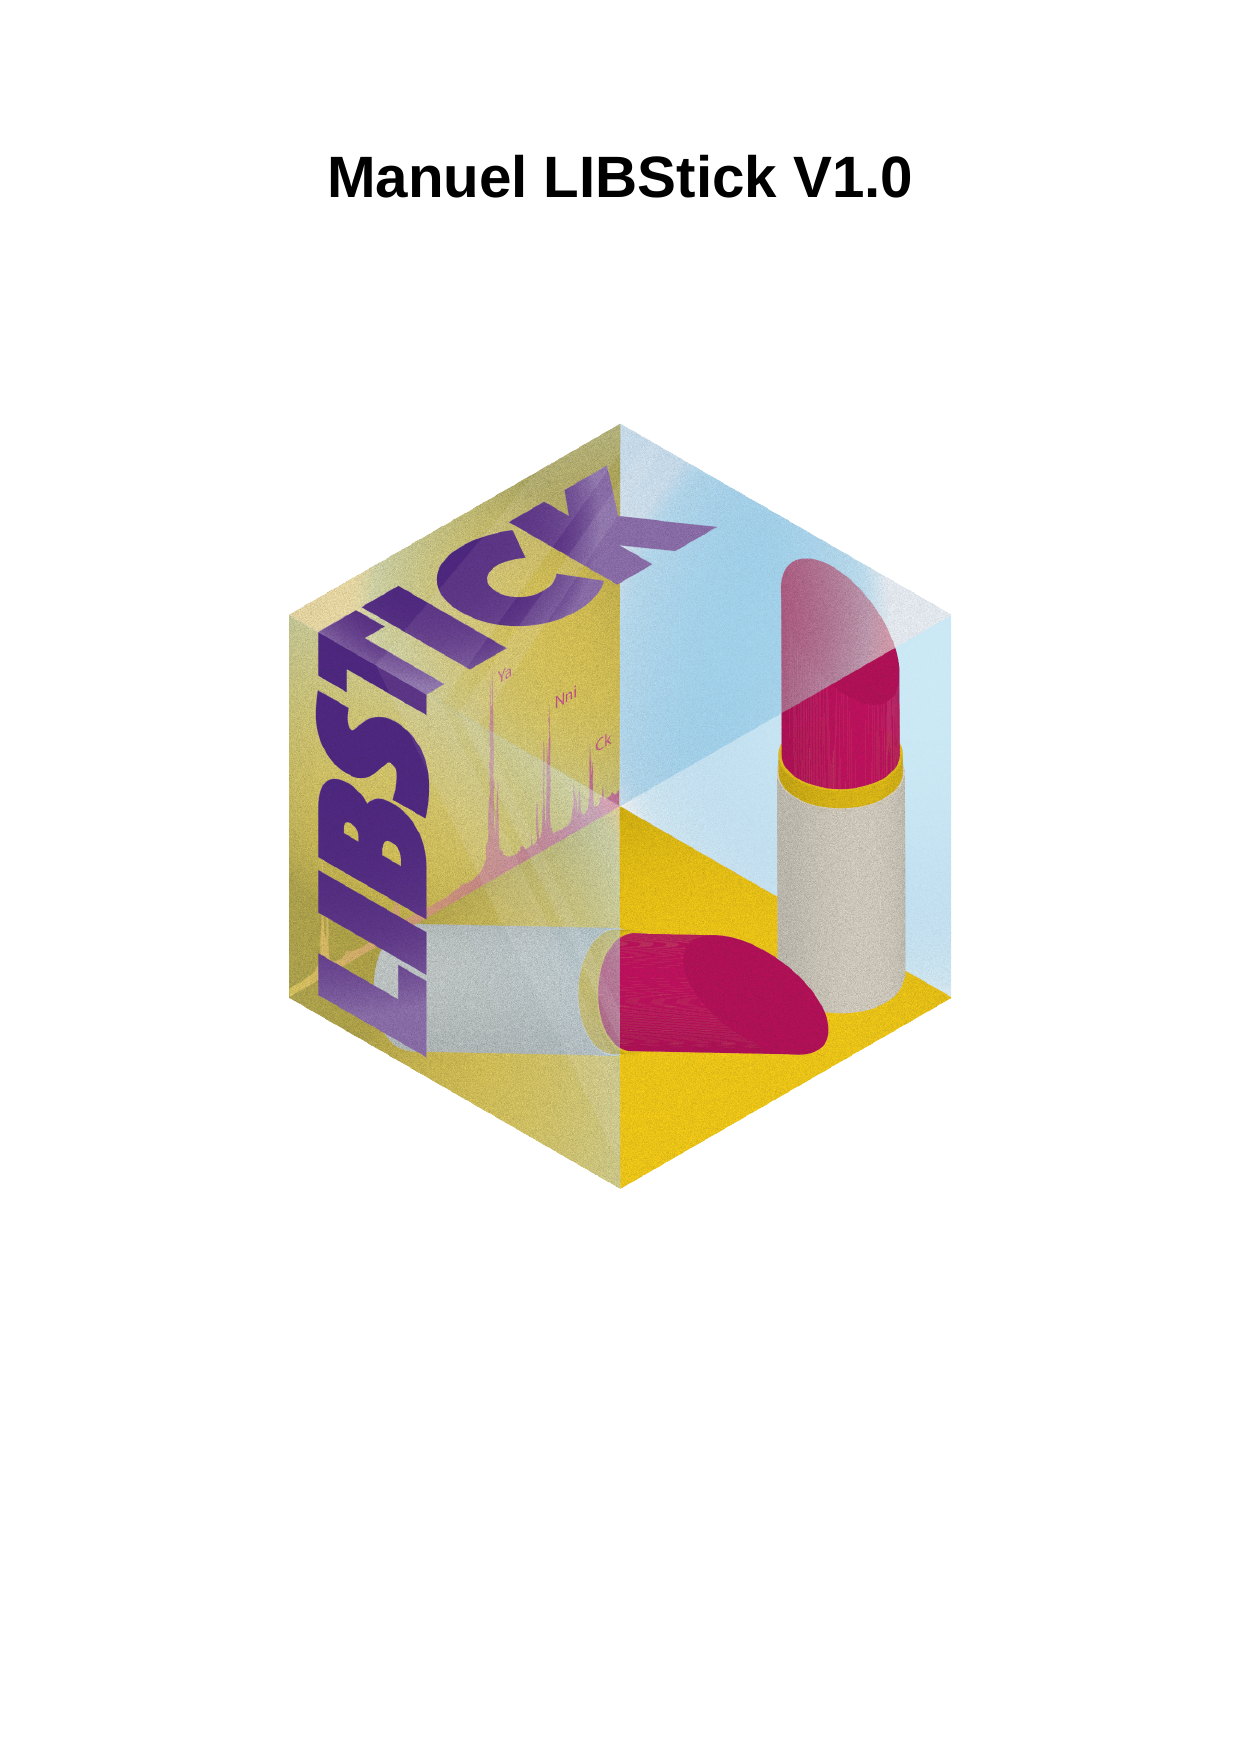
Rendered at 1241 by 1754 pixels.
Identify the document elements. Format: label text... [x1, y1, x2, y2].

picture [288, 423, 952, 1189]
title Manuel LIBStick V1.0 [118, 143, 1122, 210]
